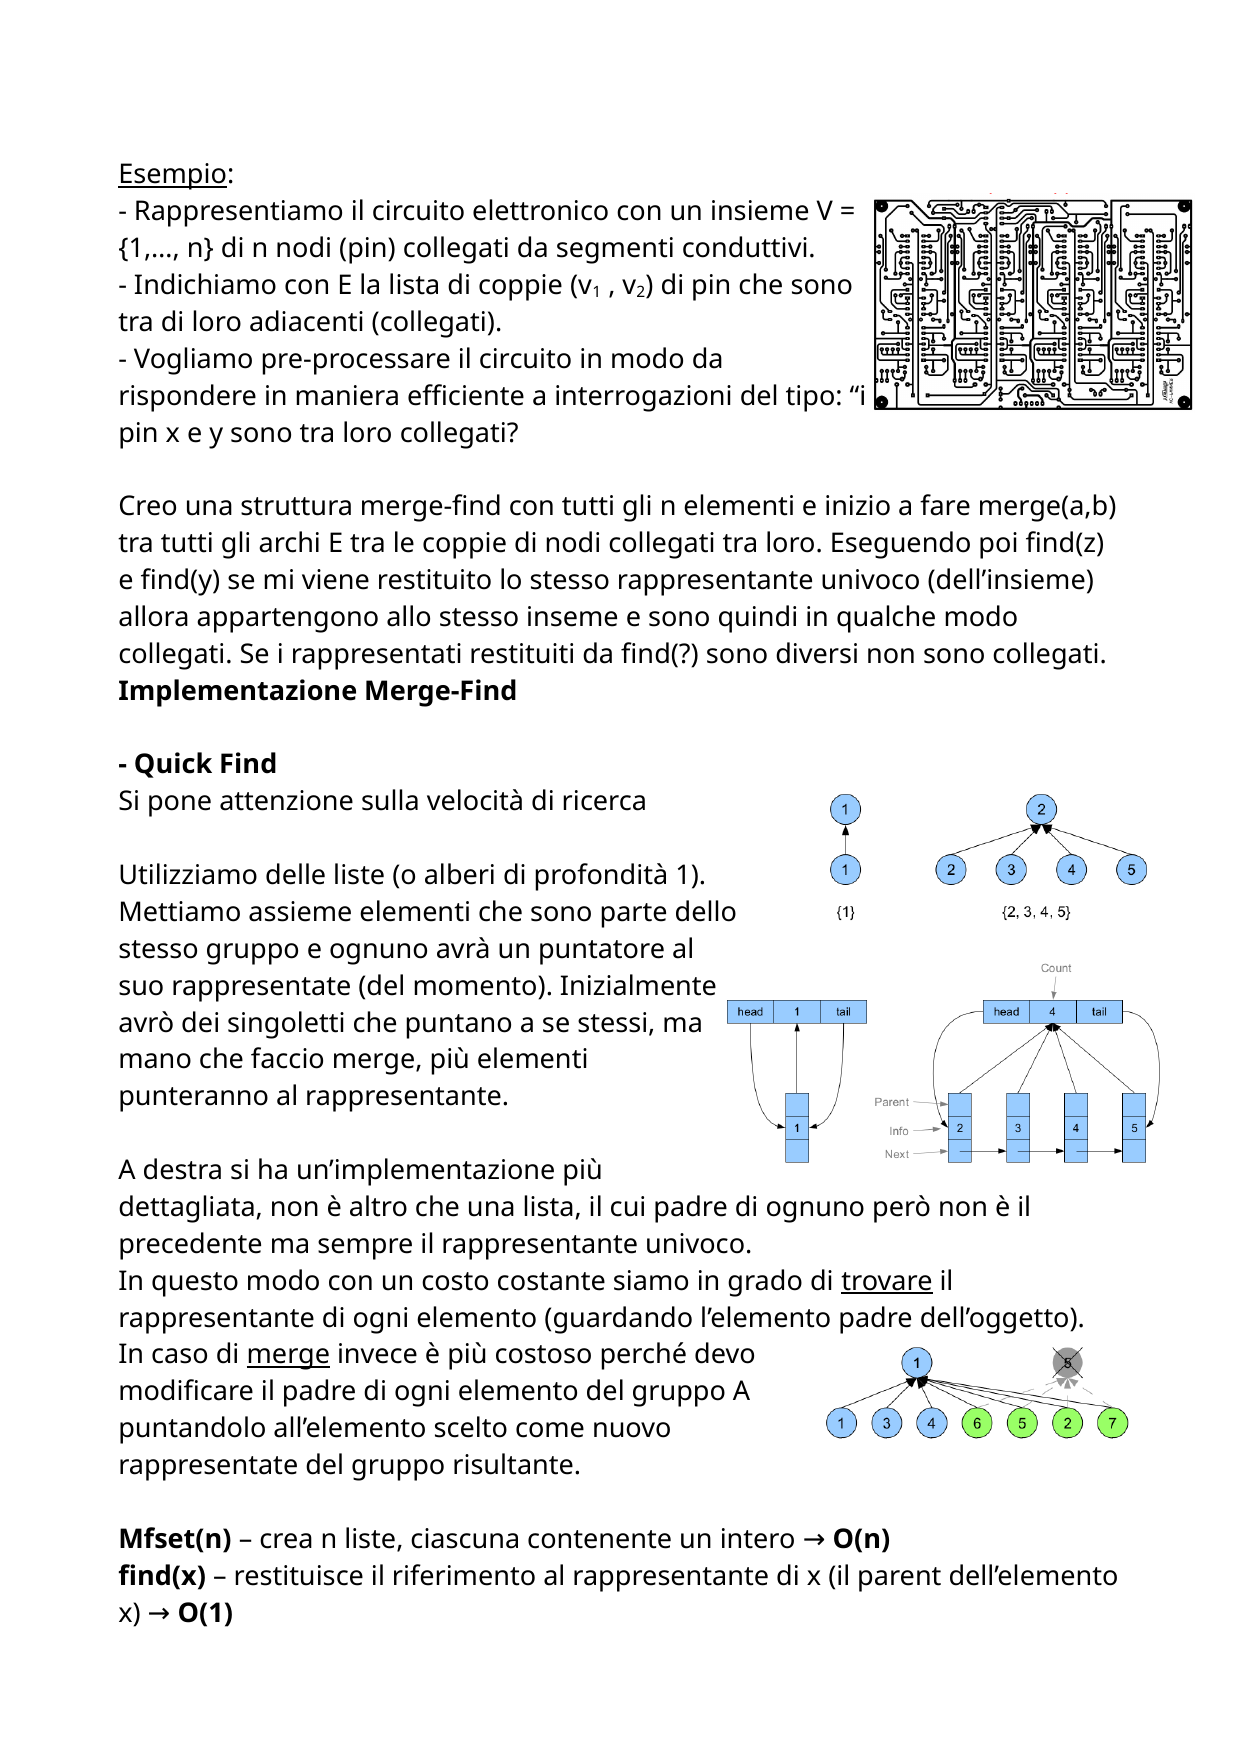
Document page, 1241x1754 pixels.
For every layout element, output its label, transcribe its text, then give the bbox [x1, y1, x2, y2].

picture [850, 1340, 1132, 1444]
text Implementazione Merge-Find [118, 671, 1122, 708]
text Mfset(n) – crea n liste, ciascuna contenente un intero → O(n) [118, 1519, 1122, 1556]
text Utilizziamo delle liste (o alberi di profondità 1). Mettiamo assieme elementi che sono parte dello stesso gruppo e ognuno avrà un puntatore al suo rappresentate (del momento). Inizialmente avrò dei singoletti che puntano a se stessi, ma mano che faccio merge, più elementi punteranno al rappresentante. [118, 856, 1122, 1114]
text Si pone attenzione sulla velocità di ricerca [118, 782, 1122, 819]
text - Rappresentiamo il circuito elettronico con un insieme V = {1,…, n} di n nodi (pin) collegati da segmenti conduttivi. [118, 192, 1122, 266]
text In caso di merge invece è più costoso perché devo modificare il padre di ogni elemento del gruppo A puntandolo all’elemento scelto come nuovo rappresentate del gruppo risultante. [118, 1335, 1122, 1482]
picture [721, 956, 1169, 1172]
text - Indichiamo con E la lista di coppie (v1 , v2) di pin che sono tra di loro adiacenti (collegati). [118, 266, 869, 339]
text In questo modo con un costo costante siamo in grado di trovare il rappresentante di ogni elemento (guardando l’elemento padre dell’oggetto). [118, 1261, 1122, 1335]
text A destra si ha un’implementazione più dettagliata, non è altro che una lista, il cui padre di ognuno però non è il precedente ma sempre il rappresentante univoco. [118, 1151, 1122, 1261]
text - Quick Find [118, 745, 1122, 782]
text - Vogliamo pre-processare il circuito in modo da rispondere in maniera efficiente a interrogazioni del tipo: “i pin x e y sono tra loro collegati? [118, 339, 1122, 450]
text Creo una struttura merge-find con tutti gli n elementi e inizio a fare merge(a,b) tra tutti gli archi E tra le coppie di nodi collegati tra loro. Eseguendo poi find(z) e find(y) se mi viene restituito lo stesso rappresentante univoco (dell’insieme) allora appartengono allo stesso inseme e sono quindi in qualche modo collegati. Se i rappresentati restituiti da find(?) sono diversi non sono collegati. [118, 487, 1122, 671]
text Esempio: [118, 155, 1122, 192]
text find(x) – restituisce il riferimento al rappresentante di x (il parent dell’elemento x) → O(1) [118, 1556, 1122, 1630]
picture [856, 783, 1159, 923]
picture [869, 193, 1196, 413]
